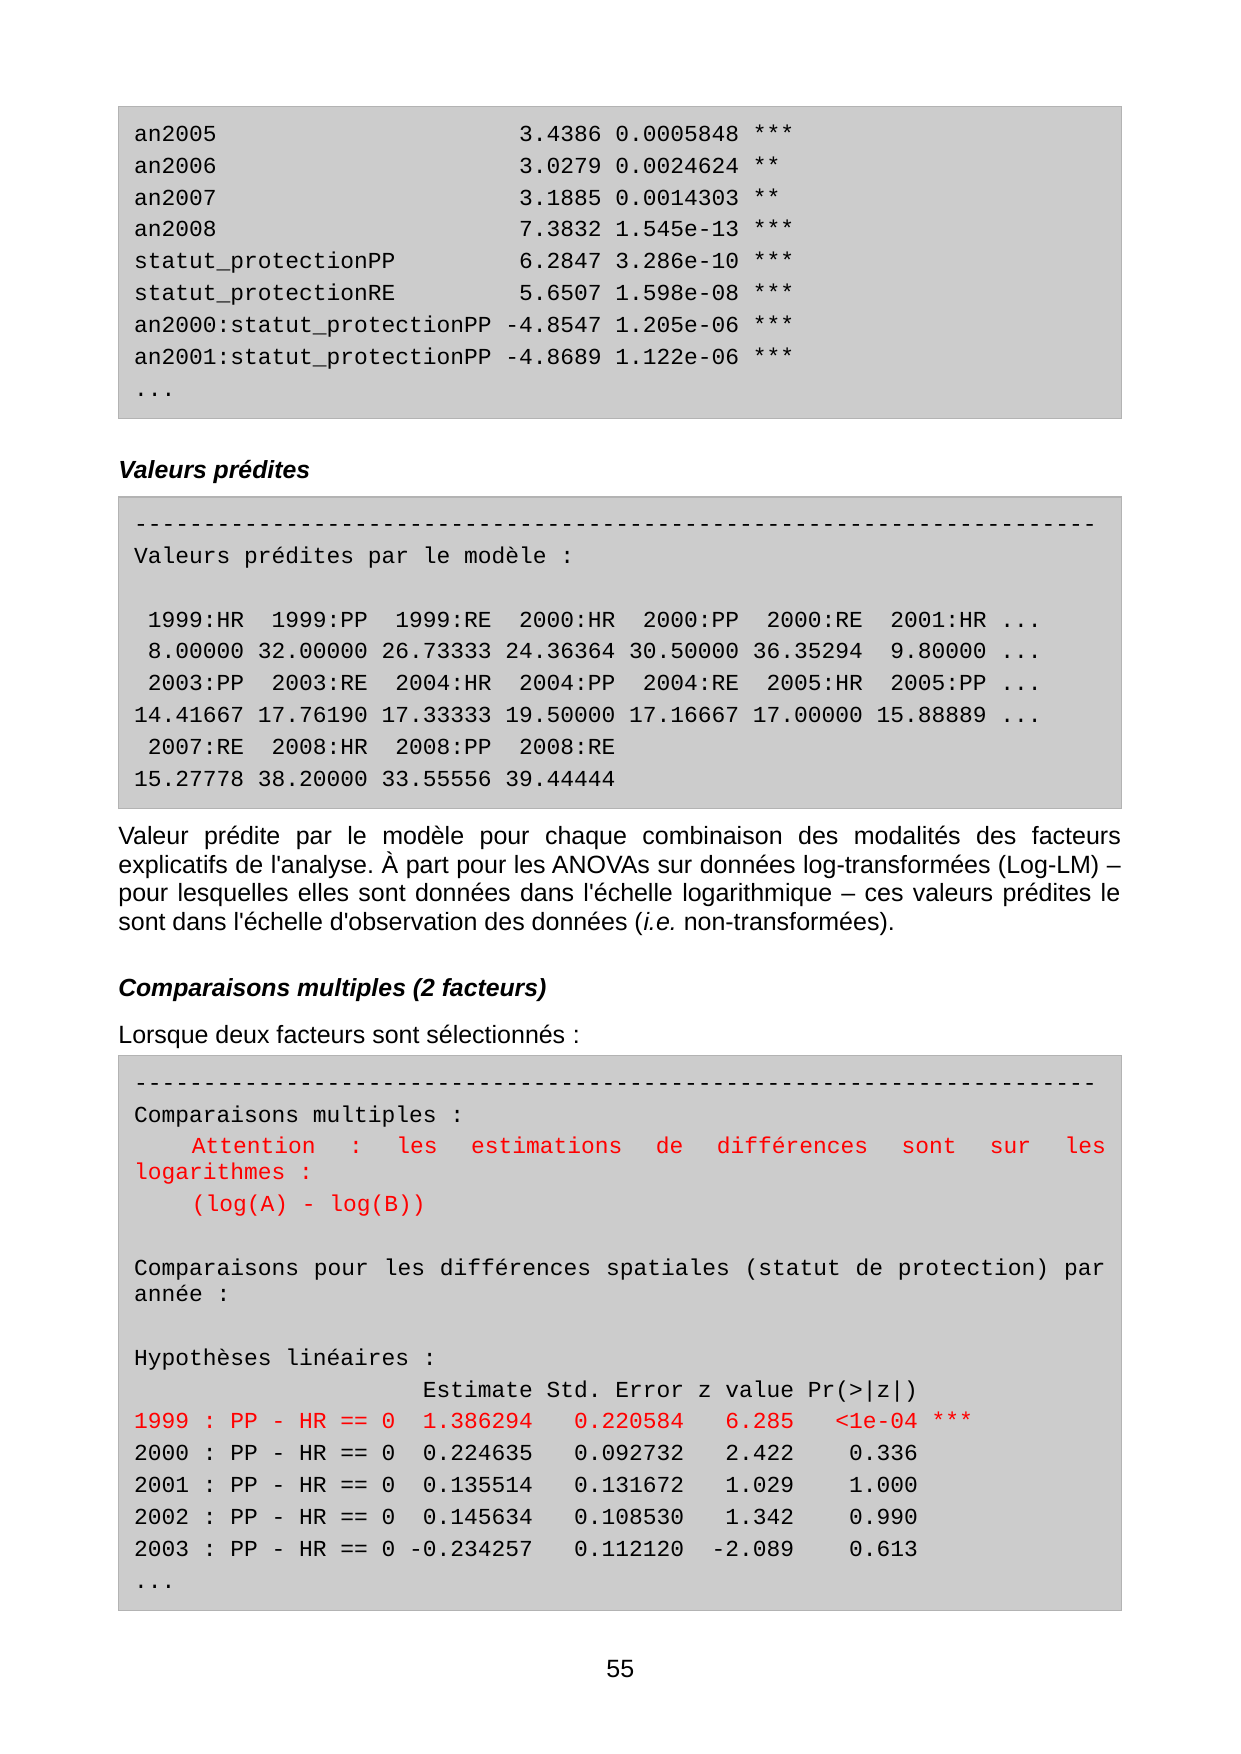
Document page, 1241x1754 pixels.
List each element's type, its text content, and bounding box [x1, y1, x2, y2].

text Estimate Std. Error z value Pr(>|z|) [119, 1362, 1121, 1394]
text statut_protectionRE 5.6507 1.598e-08 *** [119, 266, 1121, 297]
text 1999 : PP - HR == 0 1.386294 0.220584 6.285 <1e-04 *** [119, 1394, 1121, 1426]
text an2006 3.0279 0.0024624 ** [119, 138, 1121, 170]
text an2005 3.4386 0.0005848 *** [119, 107, 1121, 138]
text an2001:statut_protectionPP -4.8689 1.122e-06 *** [119, 329, 1121, 361]
text Valeur prédite par le modèle pour chaque combinaison des modalités des facteurs explicatifs de l'analyse. À part pour les ANOVAs sur données log-transformées (Log-LM) – pour lesquelles elles sont données dans l'échelle logarithmique – ces valeurs prédites le sont dans l'échelle d'observation des données (i.e. non-transformées). [118, 821, 1122, 936]
text 2000 : PP - HR == 0 0.224635 0.092732 2.422 0.336 [119, 1426, 1121, 1458]
text Comparaisons pour les différences spatiales (statut de protection) par année : [119, 1241, 1121, 1298]
text 14.41667 17.76190 17.33333 19.50000 17.16667 17.00000 15.88889 ... [119, 688, 1121, 719]
text Comparaisons multiples : [119, 1087, 1121, 1119]
text statut_protectionPP 6.2847 3.286e-10 *** [119, 234, 1121, 266]
text 2002 : PP - HR == 0 0.145634 0.108530 1.342 0.990 [119, 1489, 1121, 1521]
text Attention : les estimations de différences sont sur les logarithmes : [119, 1119, 1121, 1177]
text 2003:PP 2003:RE 2004:HR 2004:PP 2004:RE 2005:HR 2005:PP ... [119, 656, 1121, 688]
text an2008 7.3832 1.545e-13 *** [119, 202, 1121, 234]
text 2001 : PP - HR == 0 0.135514 0.131672 1.029 1.000 [119, 1458, 1121, 1489]
text 2007:RE 2008:HR 2008:PP 2008:RE [119, 719, 1121, 751]
text 2003 : PP - HR == 0 -0.234257 0.112120 -2.089 0.613 [119, 1521, 1121, 1553]
text an2000:statut_protectionPP -4.8547 1.205e-06 *** [119, 297, 1121, 329]
text ... [119, 1553, 1121, 1610]
text ---------------------------------------------------------------------- [119, 498, 1121, 528]
text Valeurs prédites par le modèle : [119, 528, 1121, 560]
text 1999:HR 1999:PP 1999:RE 2000:HR 2000:PP 2000:RE 2001:HR ... [119, 592, 1121, 624]
text (log(A) - log(B)) [119, 1177, 1121, 1209]
text ... [119, 361, 1121, 418]
text ---------------------------------------------------------------------- [119, 1056, 1121, 1087]
subtitle Comparaisons multiples (2 facteurs) [118, 973, 1122, 1002]
text 15.27778 38.20000 33.55556 39.44444 [119, 751, 1121, 808]
text an2007 3.1885 0.0014303 ** [119, 170, 1121, 202]
subtitle Valeurs prédites [118, 456, 1122, 484]
text Hypothèses linéaires : [119, 1330, 1121, 1362]
text 8.00000 32.00000 26.73333 24.36364 30.50000 36.35294 9.80000 ... [119, 624, 1121, 656]
text Lorsque deux facteurs sont sélectionnés : [118, 1020, 1122, 1049]
